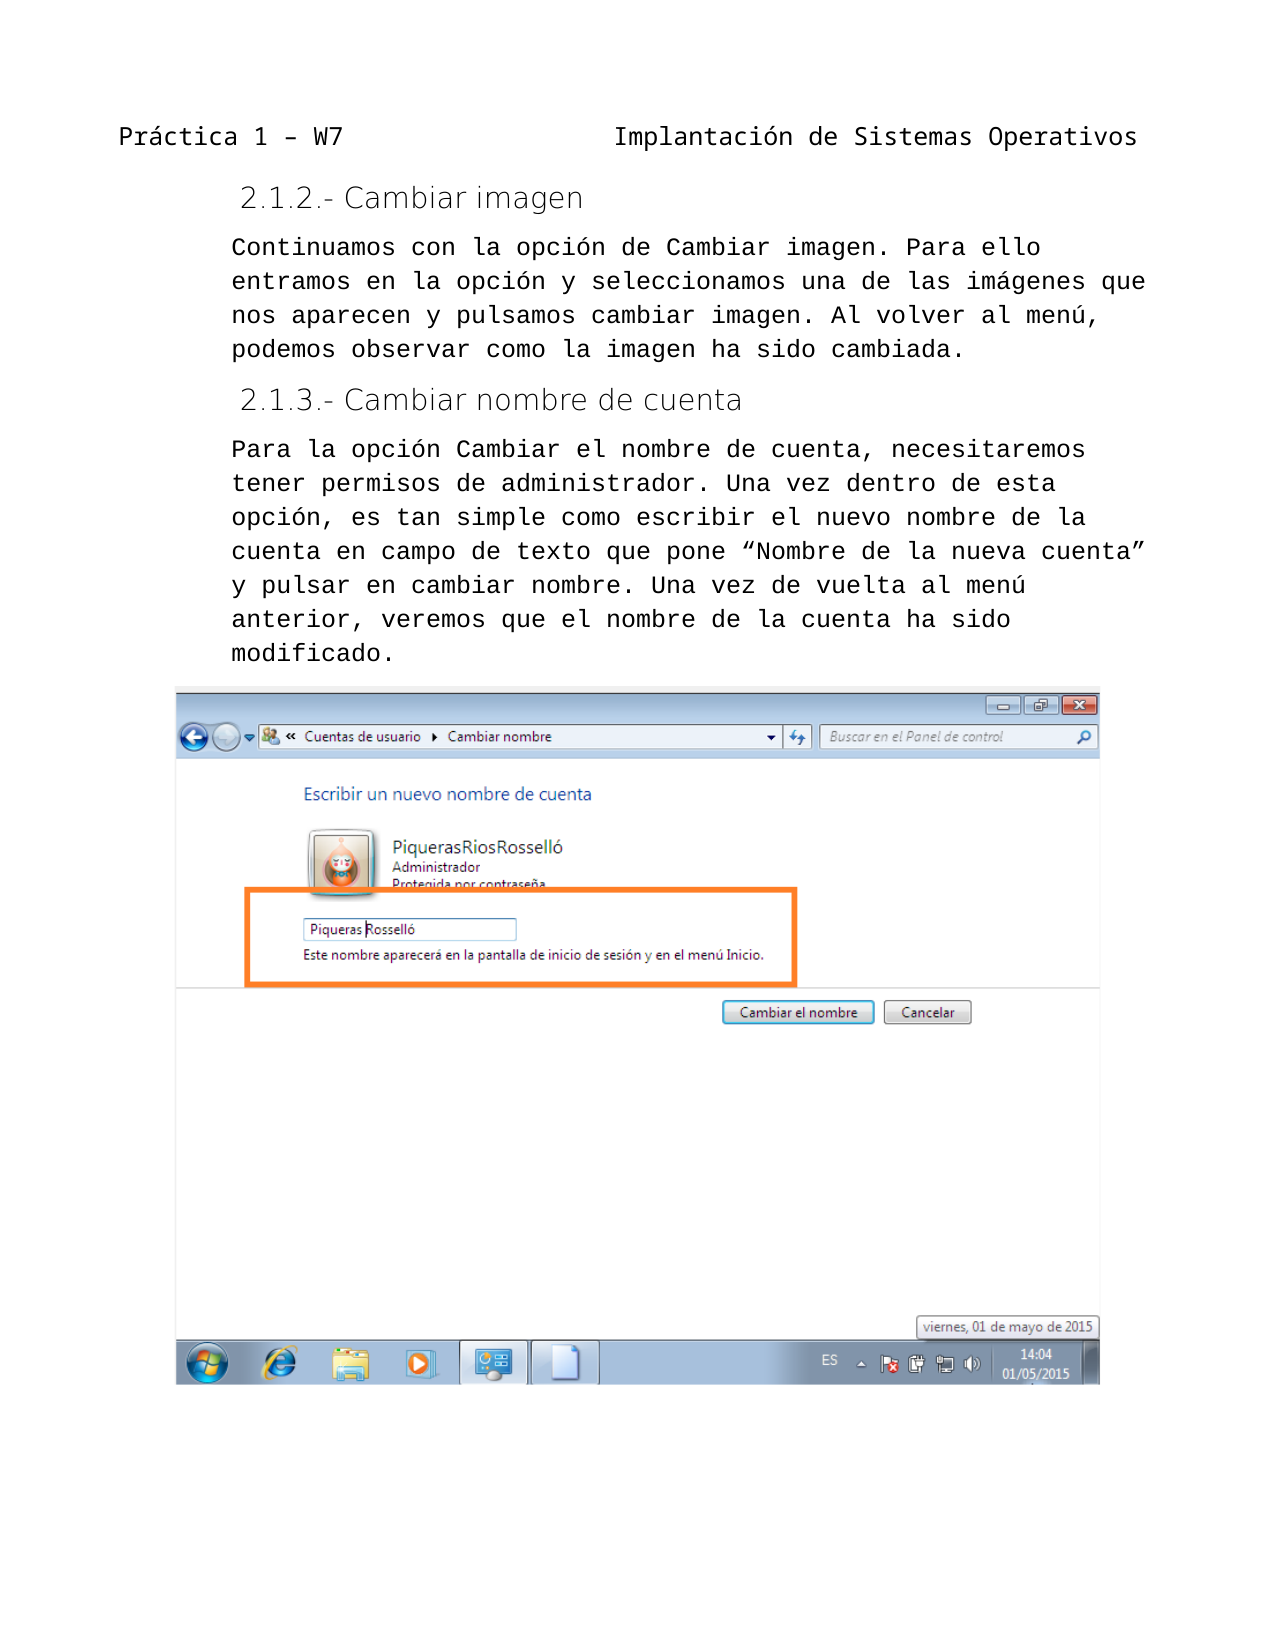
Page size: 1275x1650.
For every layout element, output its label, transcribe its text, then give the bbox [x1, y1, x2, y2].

picture [174, 686, 1101, 1387]
list Cambiar imagen [231, 182, 1157, 216]
list Cambiar nombre de cuenta [231, 383, 1157, 417]
text Para la opción Cambiar el nombre de cuenta, necesitaremos tener permisos de administrador. Una vez dentro de esta opción, es tan simple como escribir el nuevo nombre de la cuenta en campo de texto que pone “Nombre de la nueva cuenta” y pulsar en cambiar nombre. Una vez de vuelta al menú anterior, veremos que el nombre de la cuenta ha sido modificado. [231, 436, 1157, 668]
text Continuamos con la opción de Cambiar imagen. Para ello entramos en la opción y seleccionamos una de las imágenes que nos aparecen y pulsamos cambiar imagen. Al volver al menú, podemos observar como la imagen ha sido cambiada. [231, 235, 1157, 365]
